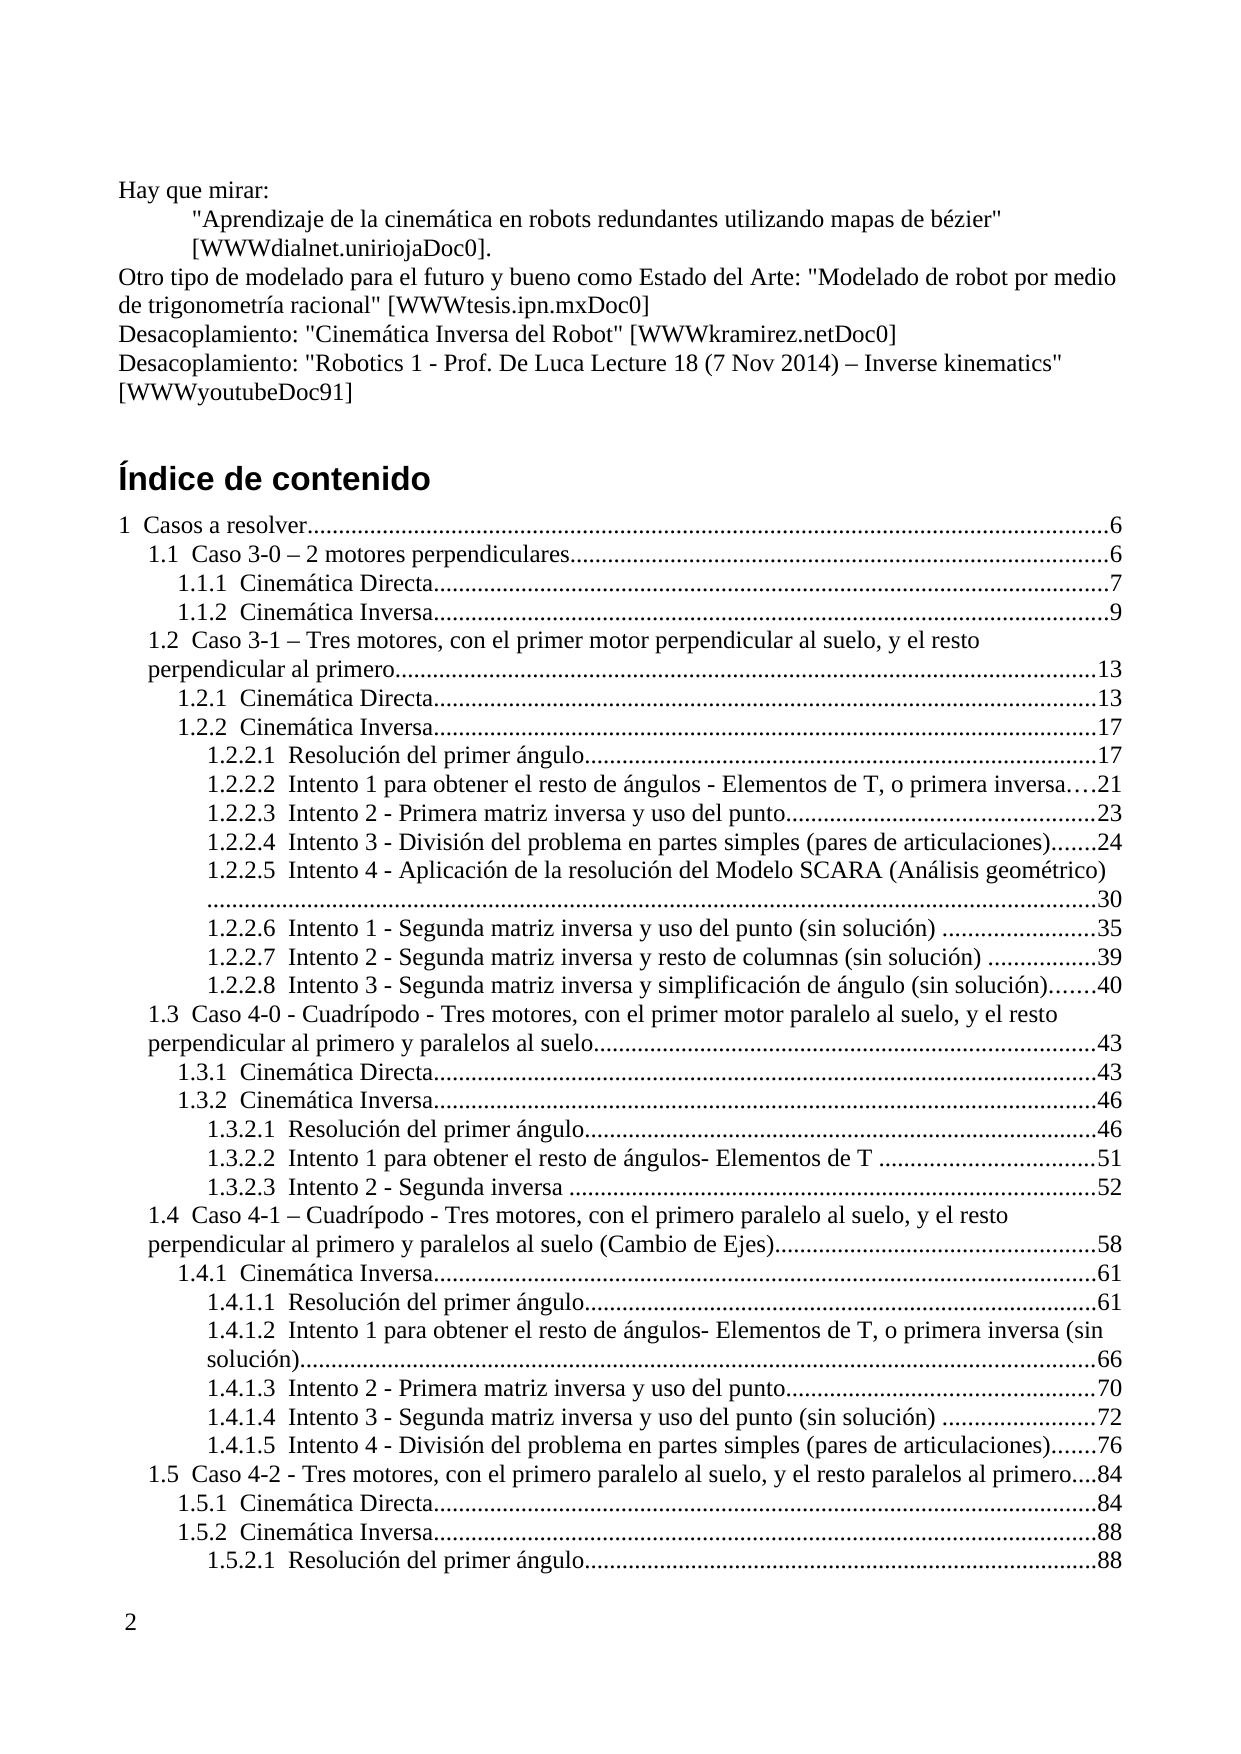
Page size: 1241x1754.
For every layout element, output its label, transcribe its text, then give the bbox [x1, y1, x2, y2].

text 1 Casos a resolver 6 [118, 510, 1122, 539]
text 1.2.2.3 Intento 2 - Primera matriz inversa y uso del punto 23 [207, 798, 1122, 827]
text Desacoplamiento: "Robotics 1 - Prof. De Luca Lecture 18 (7 Nov 2014) – Inverse kinematics" [WWWyoutubeDoc91] [118, 348, 1122, 406]
text 1.2.2.7 Intento 2 - Segunda matriz inversa y resto de columnas (sin solución) 39 [207, 942, 1122, 970]
text 1.3 Caso 4-0 - Cuadrípodo - Tres motores, con el primer motor paralelo al suelo, y el resto perpendicular al primero y paralelos al suelo 43 [148, 999, 1122, 1057]
text 1.4.1 Cinemática Inversa 61 [177, 1258, 1122, 1287]
text 1.3.2 Cinemática Inversa 46 [177, 1085, 1122, 1114]
text 1.3.2.2 Intento 1 para obtener el resto de ángulos- Elementos de T 51 [207, 1143, 1122, 1172]
text 1.4.1.2 Intento 1 para obtener el resto de ángulos- Elementos de T, o primera inversa (sin solución) 66 [207, 1315, 1122, 1373]
text 1.2.2 Cinemática Inversa 17 [177, 712, 1122, 740]
text 1.2 Caso 3-1 – Tres motores, con el primer motor perpendicular al suelo, y el resto perpendicular al primero 13 [148, 625, 1122, 683]
text 1.4.1.1 Resolución del primer ángulo 61 [207, 1287, 1122, 1315]
text 1.4 Caso 4-1 – Cuadrípodo - Tres motores, con el primero paralelo al suelo, y el resto perpendicular al primero y paralelos al suelo (Cambio de Ejes) 58 [148, 1200, 1122, 1258]
text 1.4.1.3 Intento 2 - Primera matriz inversa y uso del punto 70 [207, 1373, 1122, 1402]
subtitle Índice de contenido [118, 459, 1122, 498]
text 1.1.2 Cinemática Inversa 9 [177, 597, 1122, 625]
text 1.2.2.5 Intento 4 - Aplicación de la resolución del Modelo SCARA (Análisis geométrico) 30 [207, 855, 1122, 913]
text 1.1 Caso 3-0 – 2 motores perpendiculares 6 [148, 539, 1122, 568]
text 1.5.2 Cinemática Inversa 88 [177, 1517, 1122, 1545]
text 1.2.2.6 Intento 1 - Segunda matriz inversa y uso del punto (sin solución) 35 [207, 913, 1122, 942]
text 1.3.2.3 Intento 2 - Segunda inversa 52 [207, 1172, 1122, 1200]
text 1.2.2.8 Intento 3 - Segunda matriz inversa y simplificación de ángulo (sin solución) 40 [207, 970, 1122, 999]
text 1.5.2.1 Resolución del primer ángulo 88 [207, 1545, 1122, 1574]
text Desacoplamiento: "Cinemática Inversa del Robot" [WWWkramirez.netDoc0] [118, 319, 1122, 348]
text 1.4.1.4 Intento 3 - Segunda matriz inversa y uso del punto (sin solución) 72 [207, 1402, 1122, 1430]
text 1.2.2.4 Intento 3 - División del problema en partes simples (pares de articulaciones) 24 [207, 827, 1122, 855]
text 1.5 Caso 4-2 - Tres motores, con el primero paralelo al suelo, y el resto paralelos al primero 84 [148, 1459, 1122, 1488]
text 1.3.1 Cinemática Directa 43 [177, 1057, 1122, 1085]
text Hay que mirar: [118, 176, 1122, 204]
text 1.4.1.5 Intento 4 - División del problema en partes simples (pares de articulaciones) 76 [207, 1430, 1122, 1459]
text "Aprendizaje de la cinemática en robots redundantes utilizando mapas de bézier" [WWWdialnet.uniriojaDoc0]. [192, 204, 1122, 262]
text 1.2.1 Cinemática Directa 13 [177, 683, 1122, 712]
text 1.2.2.1 Resolución del primer ángulo 17 [207, 740, 1122, 769]
text 1.5.1 Cinemática Directa 84 [177, 1488, 1122, 1517]
text 1.2.2.2 Intento 1 para obtener el resto de ángulos - Elementos de T, o primera inversa 21 [207, 769, 1122, 798]
text Otro tipo de modelado para el futuro y bueno como Estado del Arte: "Modelado de robot por medio de trigonometría racional" [WWWtesis.ipn.mxDoc0] [118, 262, 1122, 319]
text 1.1.1 Cinemática Directa 7 [177, 568, 1122, 597]
text 1.3.2.1 Resolución del primer ángulo 46 [207, 1114, 1122, 1143]
